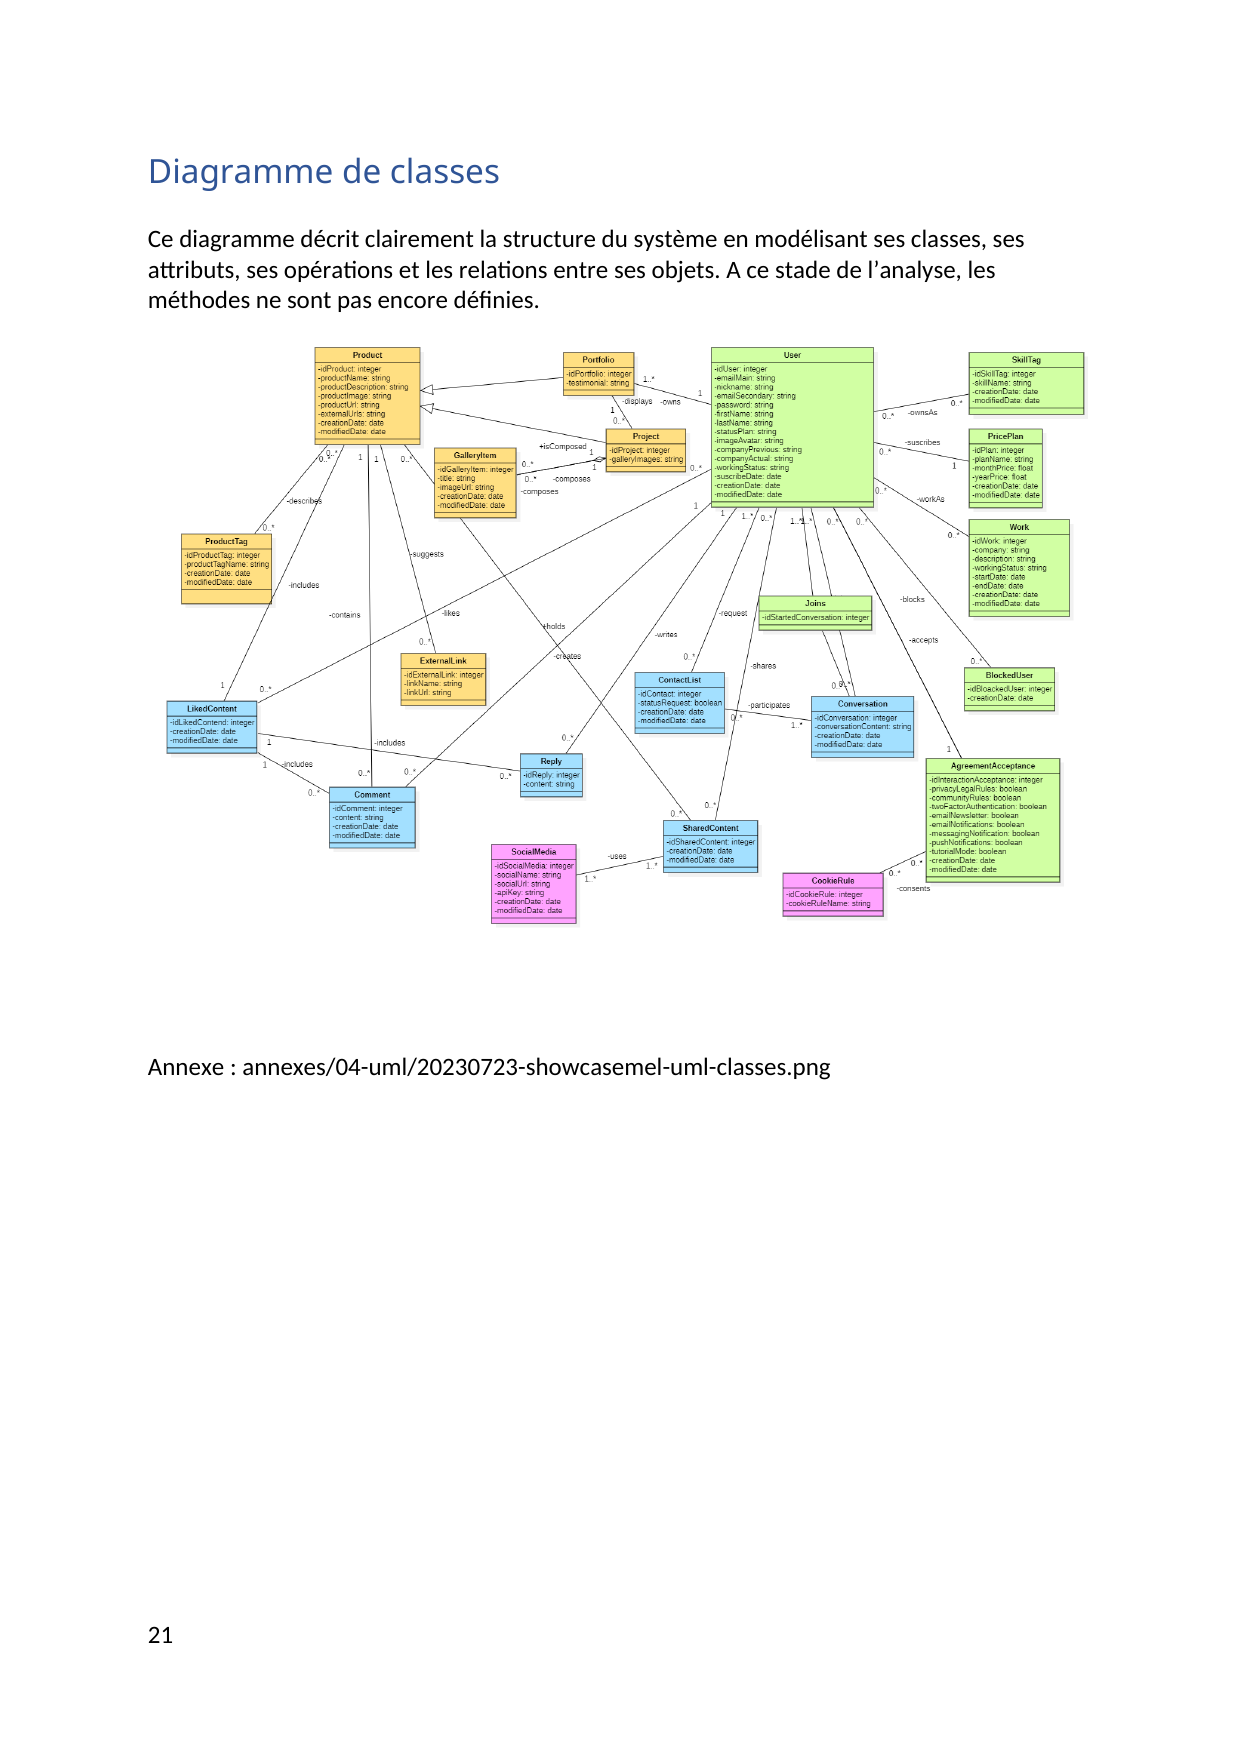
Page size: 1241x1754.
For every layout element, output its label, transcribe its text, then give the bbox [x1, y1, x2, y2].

subtitle Diagramme de classes [148, 148, 1093, 193]
text Ce diagramme décrit clairement la structure du système en modélisant ses classes, ses attributs, ses opérations et les relations entre ses objets. A ce stade de l’analyse, les méthodes ne sont pas encore définies. [148, 223, 1093, 315]
text Annexe : annexes/04-uml/20230723-showcasemel-uml-classes.png [148, 1051, 1093, 1081]
picture [147, 345, 1093, 929]
